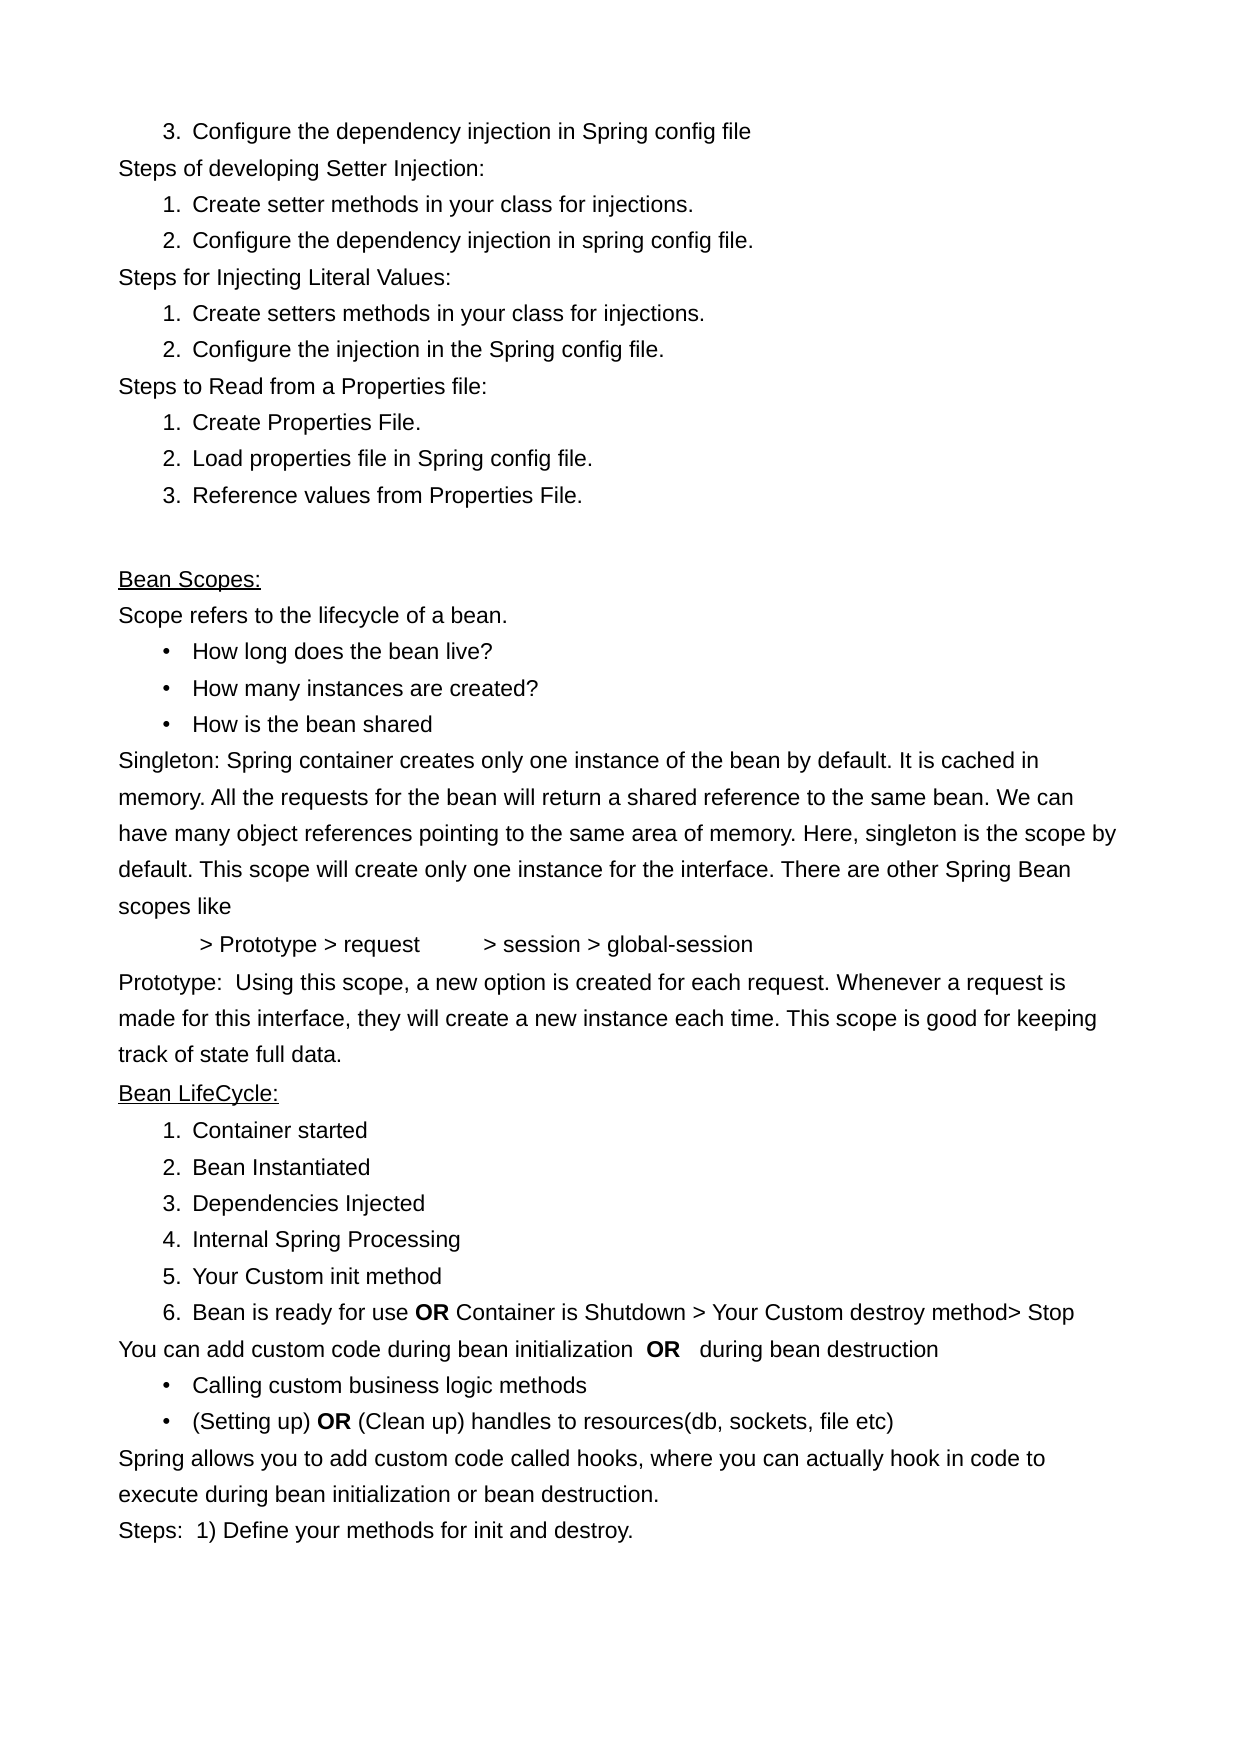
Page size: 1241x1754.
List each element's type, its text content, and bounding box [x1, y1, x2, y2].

list Reference values from Properties File. [162, 482, 1122, 508]
list Calling custom business logic methods [162, 1372, 1122, 1398]
list Bean is ready for use OR Container is Shutdown > Your Custom destroy method> Stop [162, 1299, 1122, 1326]
list Your Custom init method [162, 1263, 1122, 1289]
list How many instances are created? [162, 675, 1122, 701]
list How long does the bean live? [162, 638, 1122, 665]
list (Setting up) OR (Clean up) handles to resources(db, sockets, file etc) [162, 1408, 1122, 1434]
text > Prototype > request > session > global-session [118, 929, 1122, 958]
text Steps to Read from a Properties file: [118, 373, 1122, 399]
text Steps for Injecting Literal Values: [118, 263, 1122, 290]
list Create setter methods in your class for injections. [162, 191, 1122, 217]
text Spring allows you to add custom code called hooks, where you can actually hook in code to execute during bean initialization or bean destruction. [118, 1444, 1122, 1507]
text Steps of developing Setter Injection: [118, 154, 1122, 181]
list Create setters methods in your class for injections. [162, 300, 1122, 326]
list Configure the dependency injection in spring config file. [162, 227, 1122, 253]
list Create Properties File. [162, 409, 1122, 435]
text Steps: 1) Define your methods for init and destroy. [118, 1517, 1122, 1544]
text Singleton: Spring container creates only one instance of the bean by default. It is cached in memory. All the requests for the bean will return a shared reference to the same bean. We can have many object references pointing to the same area of memory. Here, singleton is the scope by default. This scope will create only one instance for the interface. There are other Spring Bean scopes like [118, 747, 1122, 919]
list Load properties file in Spring config file. [162, 445, 1122, 472]
text Scope refers to the lifecycle of a bean. [118, 602, 1122, 628]
list How is the bean shared [162, 711, 1122, 737]
text Prototype: Using this scope, a new option is created for each request. Whenever a request is made for this interface, they will create a new instance each time. This scope is good for keeping track of state full data. [118, 969, 1122, 1068]
list Dependencies Injected [162, 1190, 1122, 1216]
list Configure the dependency injection in Spring config file [162, 118, 1122, 144]
list Internal Spring Processing [162, 1226, 1122, 1253]
text Bean LifeCycle: [118, 1078, 1122, 1107]
text Bean Scopes: [118, 566, 1122, 592]
text You can add custom code during bean initialization OR during bean destruction [118, 1336, 1122, 1362]
list Configure the injection in the Spring config file. [162, 336, 1122, 363]
list Container started [162, 1117, 1122, 1144]
list Bean Instantiated [162, 1154, 1122, 1180]
